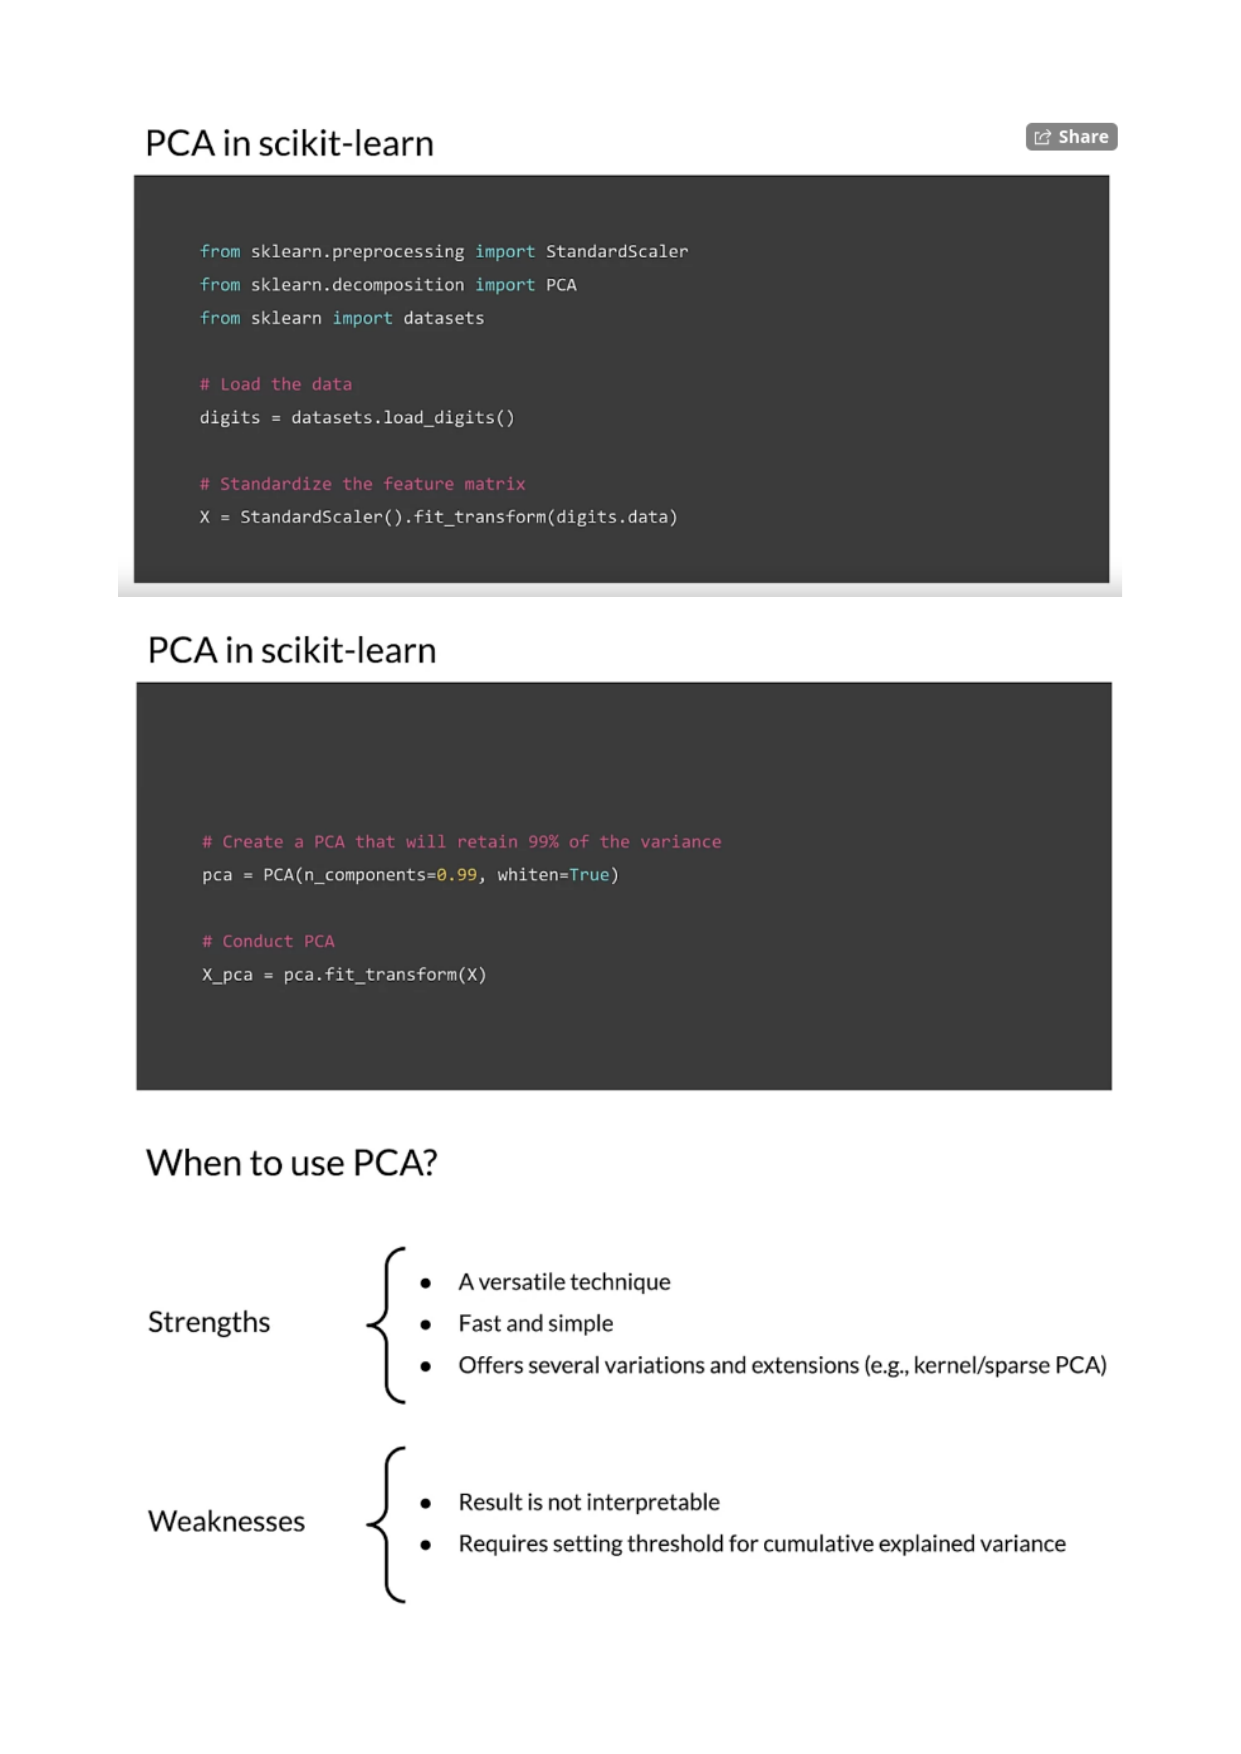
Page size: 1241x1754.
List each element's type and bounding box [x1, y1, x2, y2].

picture [118, 1131, 1123, 1611]
picture [118, 118, 1123, 597]
picture [118, 625, 1123, 1103]
